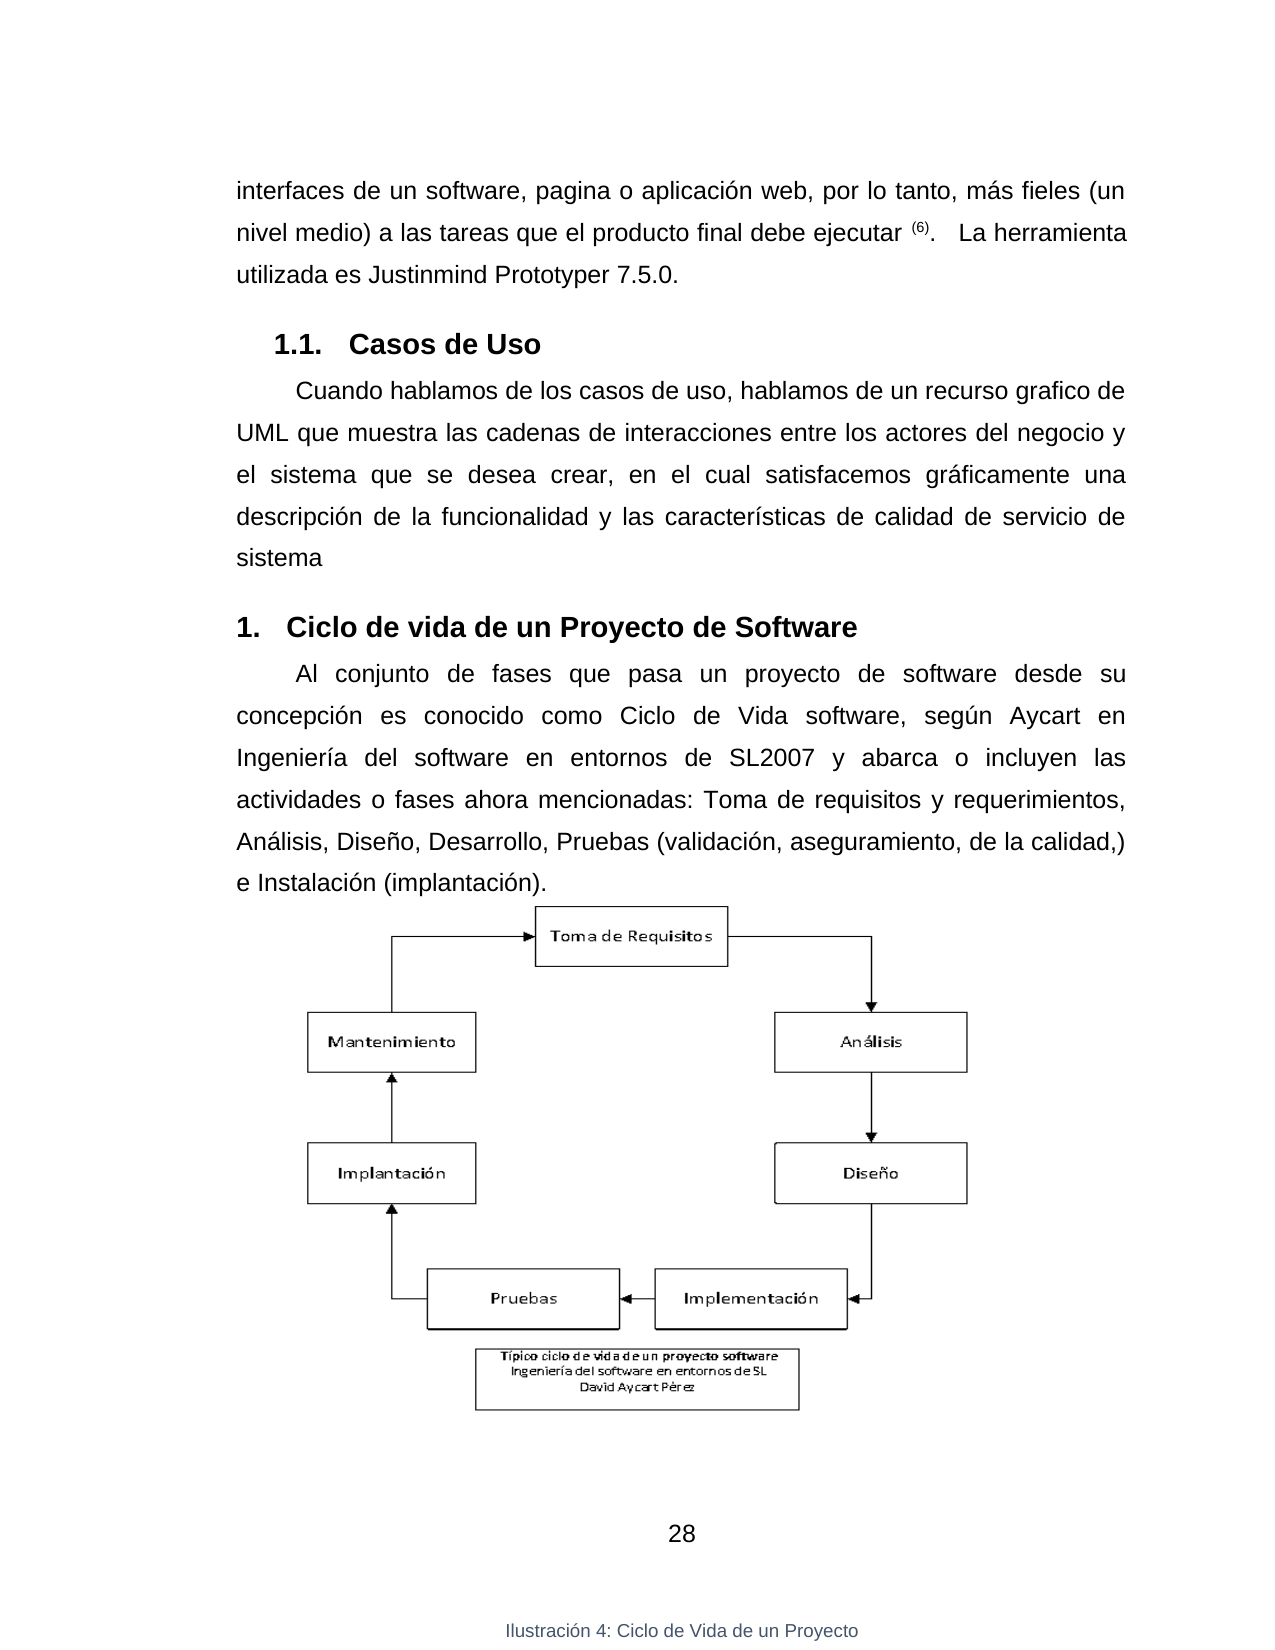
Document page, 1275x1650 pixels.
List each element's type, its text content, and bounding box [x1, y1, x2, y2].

text Cuando hablamos de los casos de uso, hablamos de un recurso grafico de UML que muestra las cadenas de interacciones entre los actores del negocio y el sistema que se desea crear, en el cual satisfacemos gráficamente una descripción de la funcionalidad y las características de calidad de servicio de sistema [236, 377, 1127, 572]
text Al conjunto de fases que pasa un proyecto de software desde su concepción es conocido como Ciclo de Vida software, según Aycart en Ingeniería del software en entornos de SL2007 y abarca o incluyen las actividades o fases ahora mencionadas: Toma de requisitos y requerimientos, Análisis, Diseño, Desarrollo, Pruebas (validación, aseguramiento, de la calidad,) e Instalación (implantación). [236, 660, 1127, 897]
text Ilustración 4: Ciclo de Vida de un Proyecto [360, 1620, 1004, 1641]
text interfaces de un software, pagina o aplicación web, por lo tanto, más fieles (un nivel medio) a las tareas que el producto final debe ejecutar (6). La herramienta utilizada es Justinmind Prototyper 7.5.0. [236, 177, 1127, 289]
subtitle Ciclo de vida de un Proyecto de Software [236, 611, 1127, 644]
subtitle Casos de Uso [274, 328, 1127, 360]
